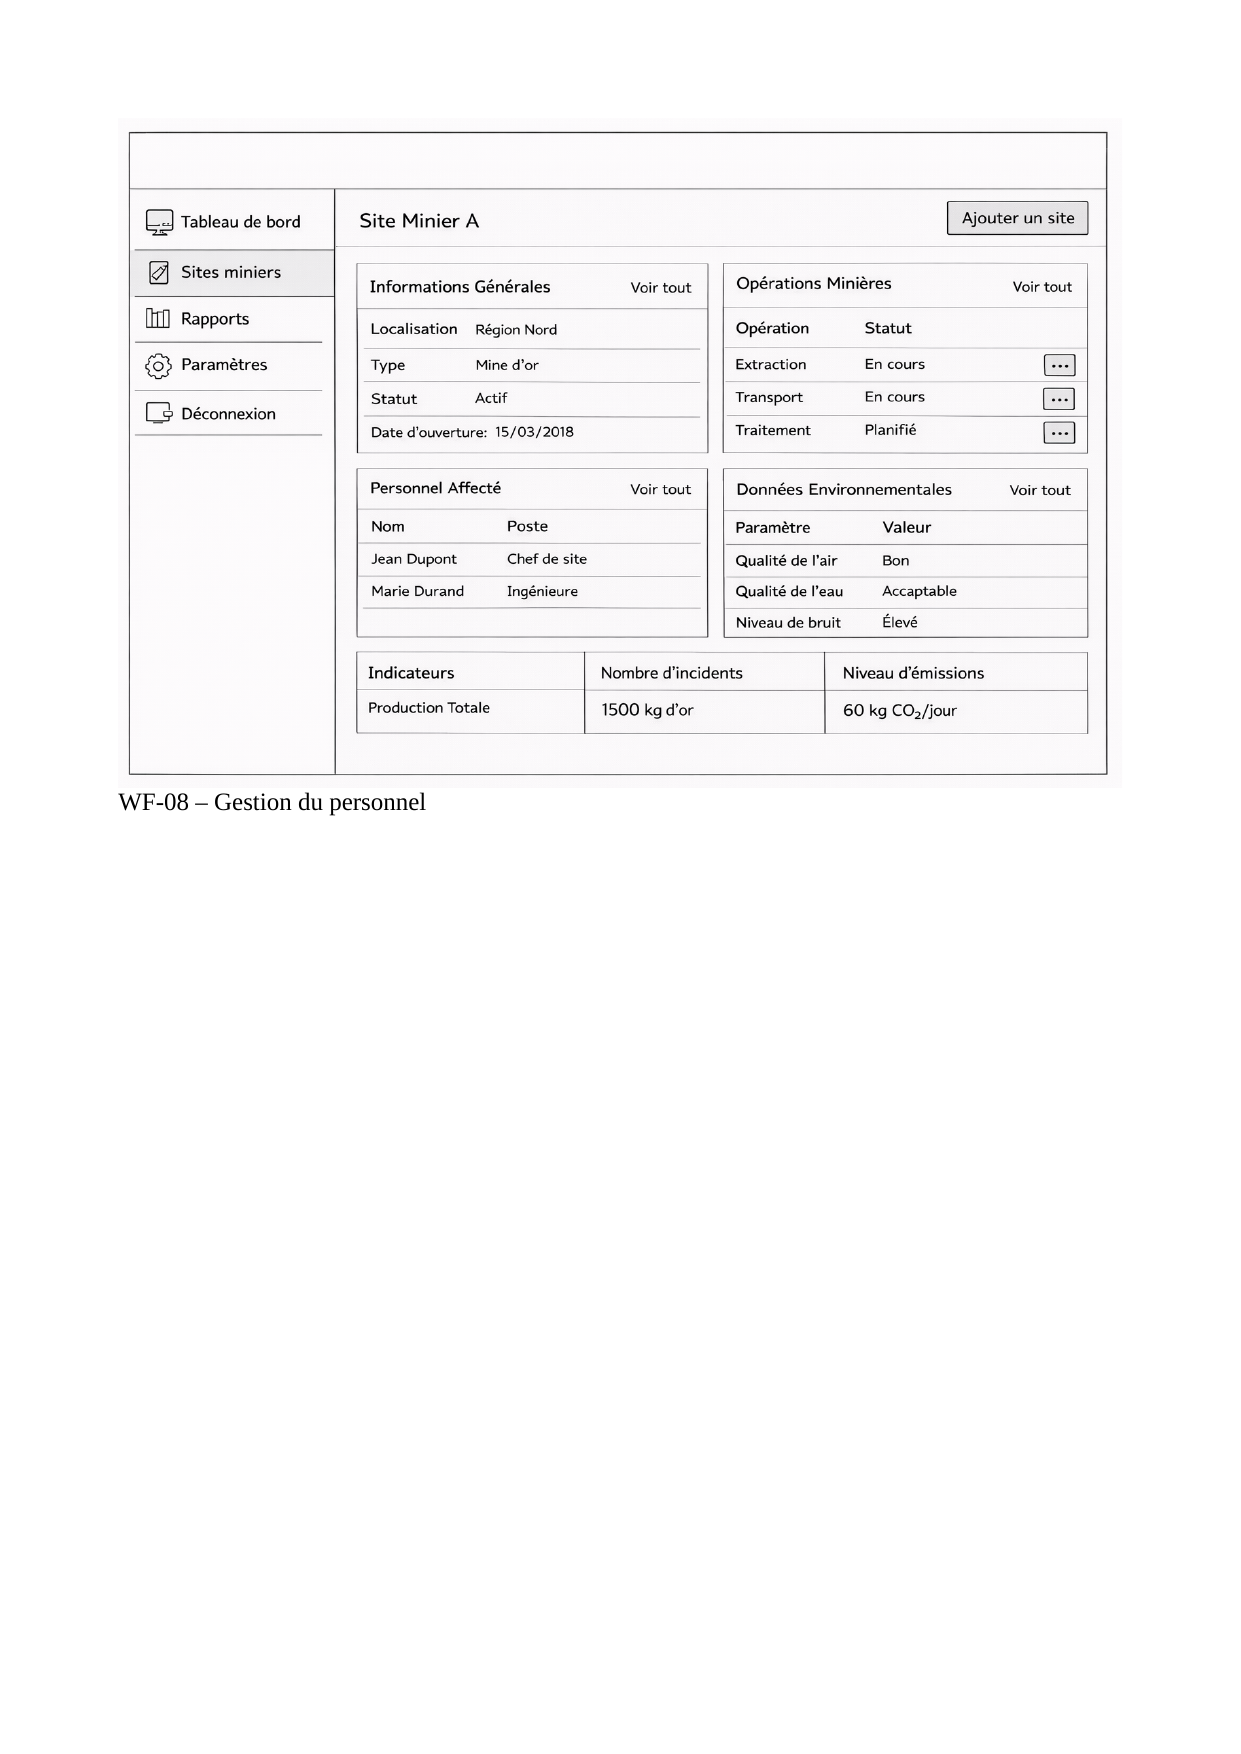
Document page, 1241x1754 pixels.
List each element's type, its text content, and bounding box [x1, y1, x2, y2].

text WF-08 – Gestion du personnel [118, 788, 1122, 816]
picture [118, 118, 1123, 788]
